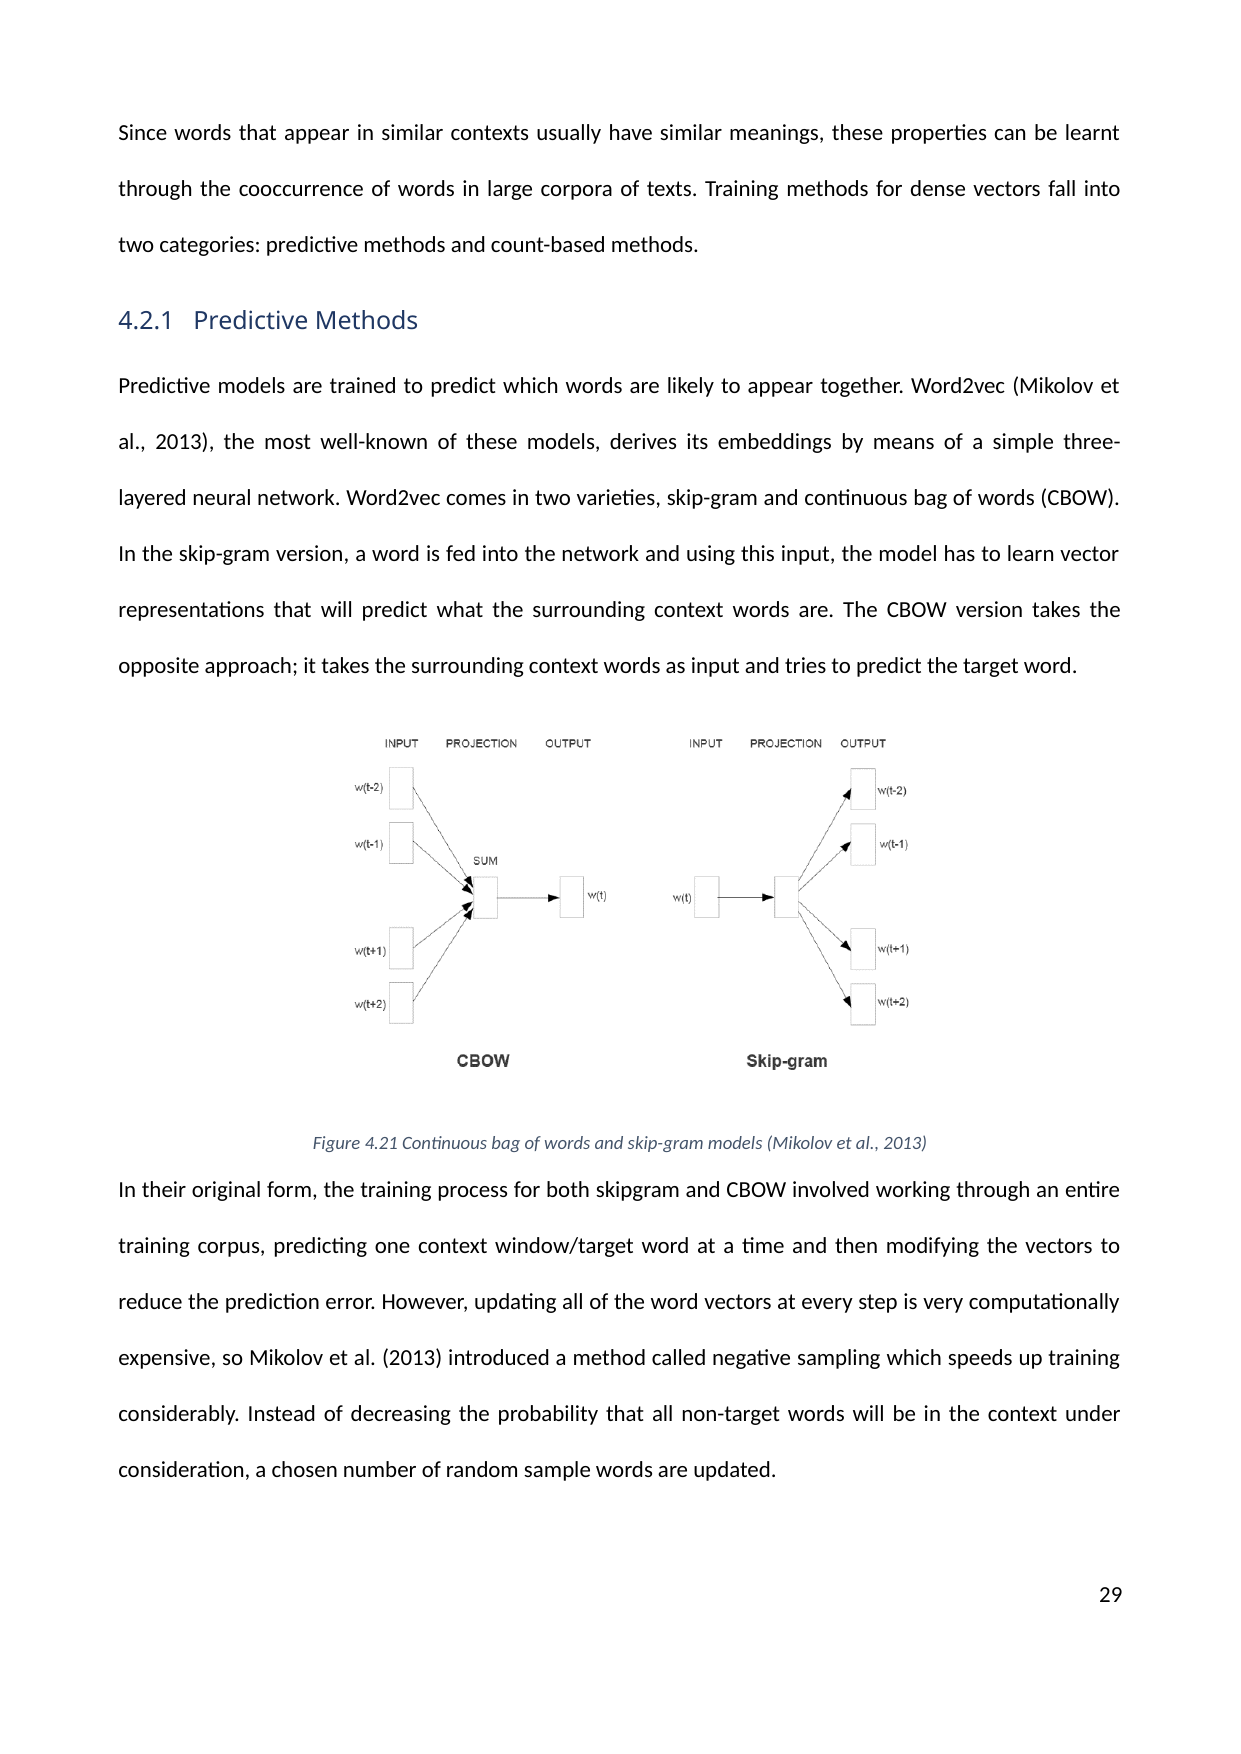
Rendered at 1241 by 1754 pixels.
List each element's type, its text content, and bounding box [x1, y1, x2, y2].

text Predictive models are trained to predict which words are likely to appear together. Word2vec (Mikolov et al., 2013), the most well-known of these models, derives its embeddings by means of a simple three-layered neural network. Word2vec comes in two varieties, skip-gram and continuous bag of words (CBOW). In the skip-gram version, a word is fed into the network and using this input, the model has to learn vector representations that will predict what the surrounding context words are. The CBOW version takes the opposite approach; it takes the surrounding context words as input and tries to predict the target word. [118, 371, 1122, 679]
text Figure 4.21 Continuous bag of words and skip-gram models (Mikolov et al., 2013) [118, 1131, 1122, 1154]
text In their original form, the training process for both skipgram and CBOW involved working through an entire training corpus, predicting one context window/target word at a time and then modifying the vectors to reduce the prediction error. However, updating all of the word vectors at every step is very computationally expensive, so Mikolov et al. (2013) introduced a method called negative sampling which speeds up training considerably. Instead of decreasing the probability that all non-target words will be in the context under consideration, a chosen number of random sample words are updated. [118, 1175, 1122, 1483]
picture [296, 723, 944, 1086]
subtitle Predictive Methods [118, 303, 1122, 337]
text Since words that appear in similar contexts usually have similar meanings, these properties can be learnt through the cooccurrence of words in large corpora of texts. Training methods for dense vectors fall into two categories: predictive methods and count-based methods. [118, 118, 1122, 258]
